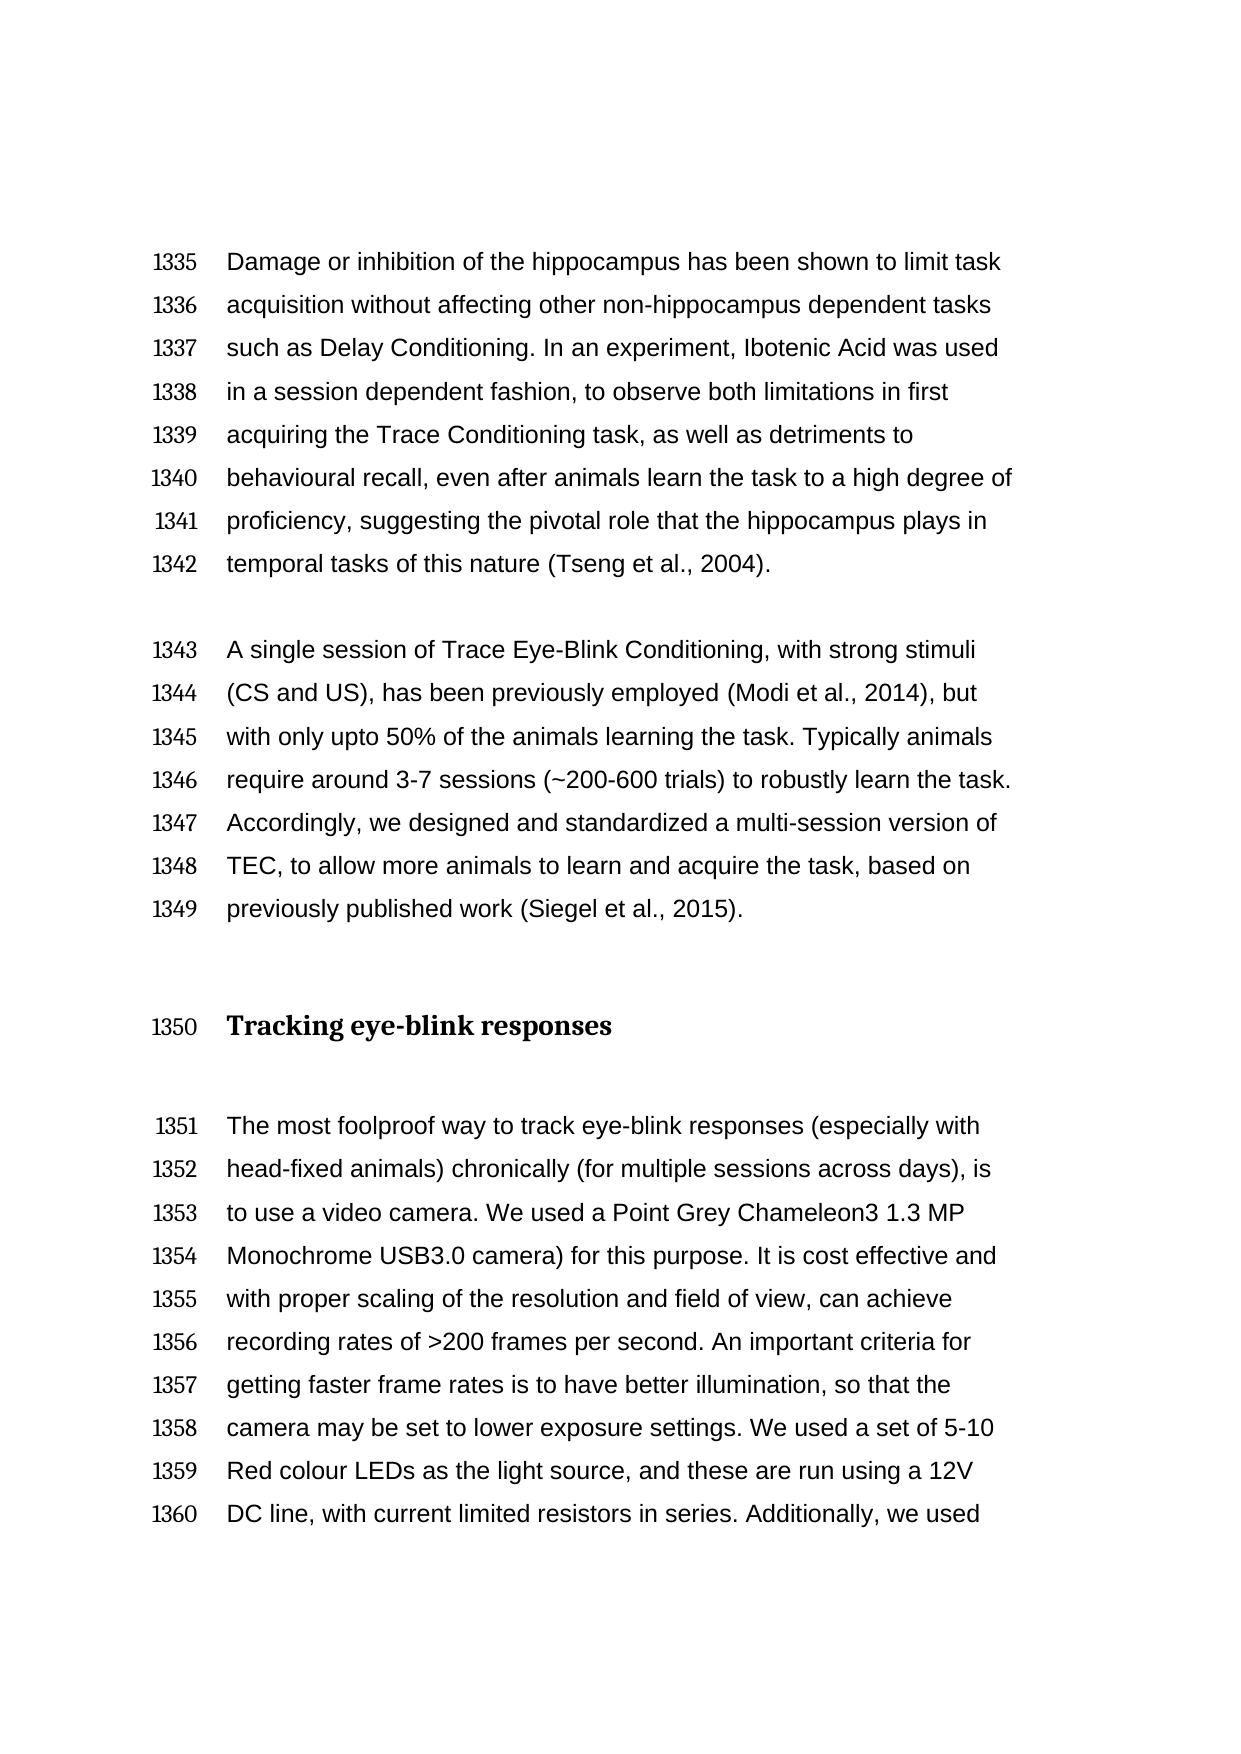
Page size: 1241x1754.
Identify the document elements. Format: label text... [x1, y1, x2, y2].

text Damage or inhibition of the hippocampus has been shown to limit task acquisition without affecting other non-hippocampus dependent tasks such as Delay Conditioning. In an experiment, Ibotenic Acid was used in a session dependent fashion, to observe both limitations in first acquiring the Trace Conditioning task, as well as detriments to behavioural recall, even after animals learn the task to a high degree of proficiency, suggesting the pivotal role that the hippocampus plays in temporal tasks of this nature (Tseng et al., 2004)⁠. [226, 247, 1014, 578]
subtitle Tracking eye-blink responses [226, 1009, 1014, 1043]
text A single session of Trace Eye-Blink Conditioning, with strong stimuli (CS and US), has been previously employed (Modi et al., 2014)⁠, but with only upto 50% of the animals learning the task. Typically animals require around 3-7 sessions (~200-600 trials) to robustly learn the task. Accordingly, we designed and standardized a multi-session version of TEC, to allow more animals to learn and acquire the task, based on previously published work (Siegel et al., 2015)⁠. [226, 635, 1014, 923]
text The most foolproof way to track eye-blink responses (especially with head-fixed animals) chronically (for multiple sessions across days), is to use a video camera. We used a Point Grey Chameleon3 1.3 MP Monochrome USB3.0 camera) for this purpose. It is cost effective and with proper scaling of the resolution and field of view, can achieve recording rates of >200 frames per second. An important criteria for getting faster frame rates is to have better illumination, so that the camera may be set to lower exposure settings. We used a set of 5-10 Red colour LEDs as the light source, and these are run using a 12V DC line, with current limited resistors in series. Additionally, we used [226, 1111, 1014, 1528]
